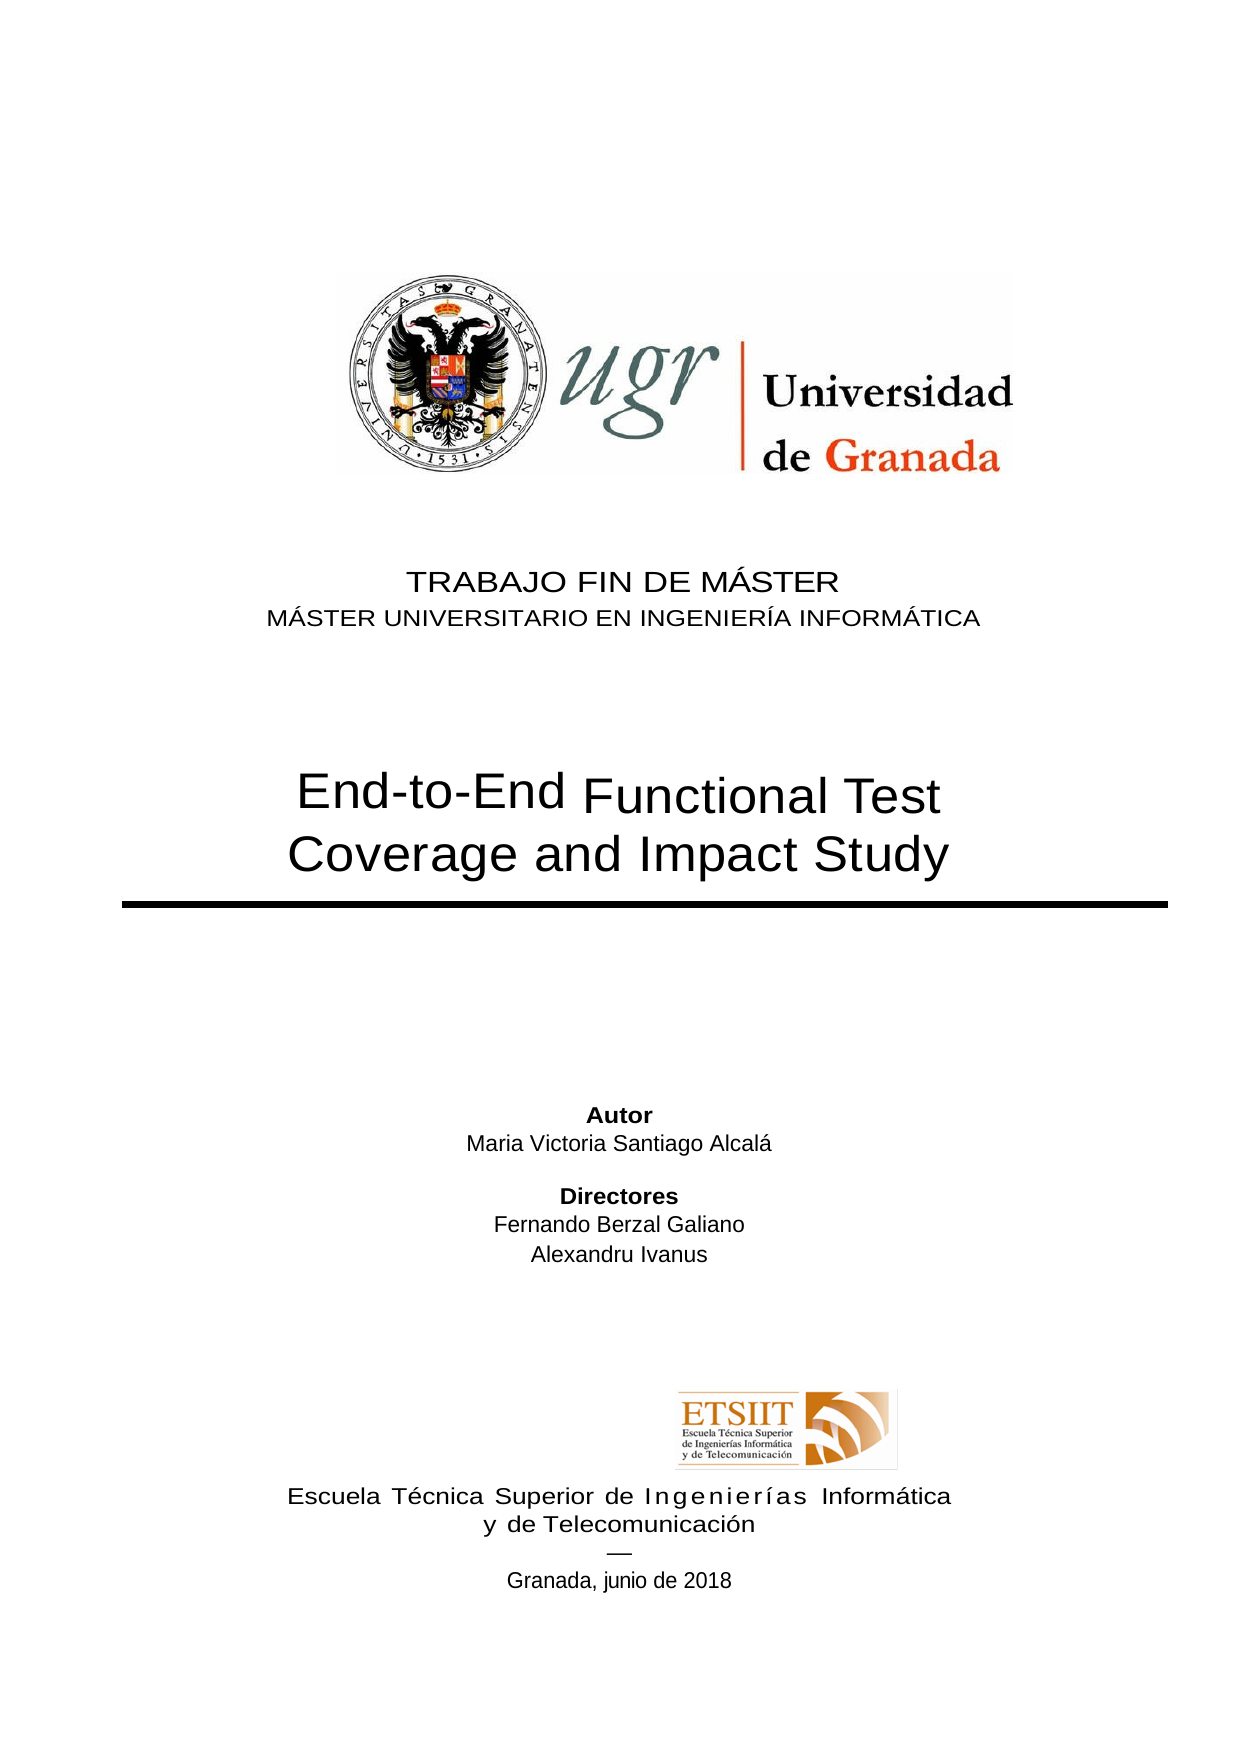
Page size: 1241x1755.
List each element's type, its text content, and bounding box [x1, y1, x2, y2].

text Maria Victoria Santiago Alcalá [427, 1130, 811, 1156]
picture [335, 272, 1014, 474]
text MÁSTER UNIVERSITARIO EN INGENIERÍA INFORMÁTICA [181, 604, 1065, 631]
text Granada, junio de 2018 [382, 1567, 856, 1593]
text — [175, 1539, 1063, 1565]
text Alexandru Ivanus [434, 1241, 804, 1267]
title End-to-End Functional Test Coverage and Impact Study [175, 762, 1063, 881]
picture [674, 1388, 898, 1470]
subtitle Directores [557, 1183, 681, 1209]
text Escuela Técnica Superior de Ingenierías Informática y de Telecomunicación [276, 1482, 962, 1538]
text TRABAJO FIN DE MÁSTER [181, 565, 1065, 598]
subtitle Autor [583, 1102, 655, 1128]
text Fernando Berzal Galiano [434, 1211, 804, 1237]
